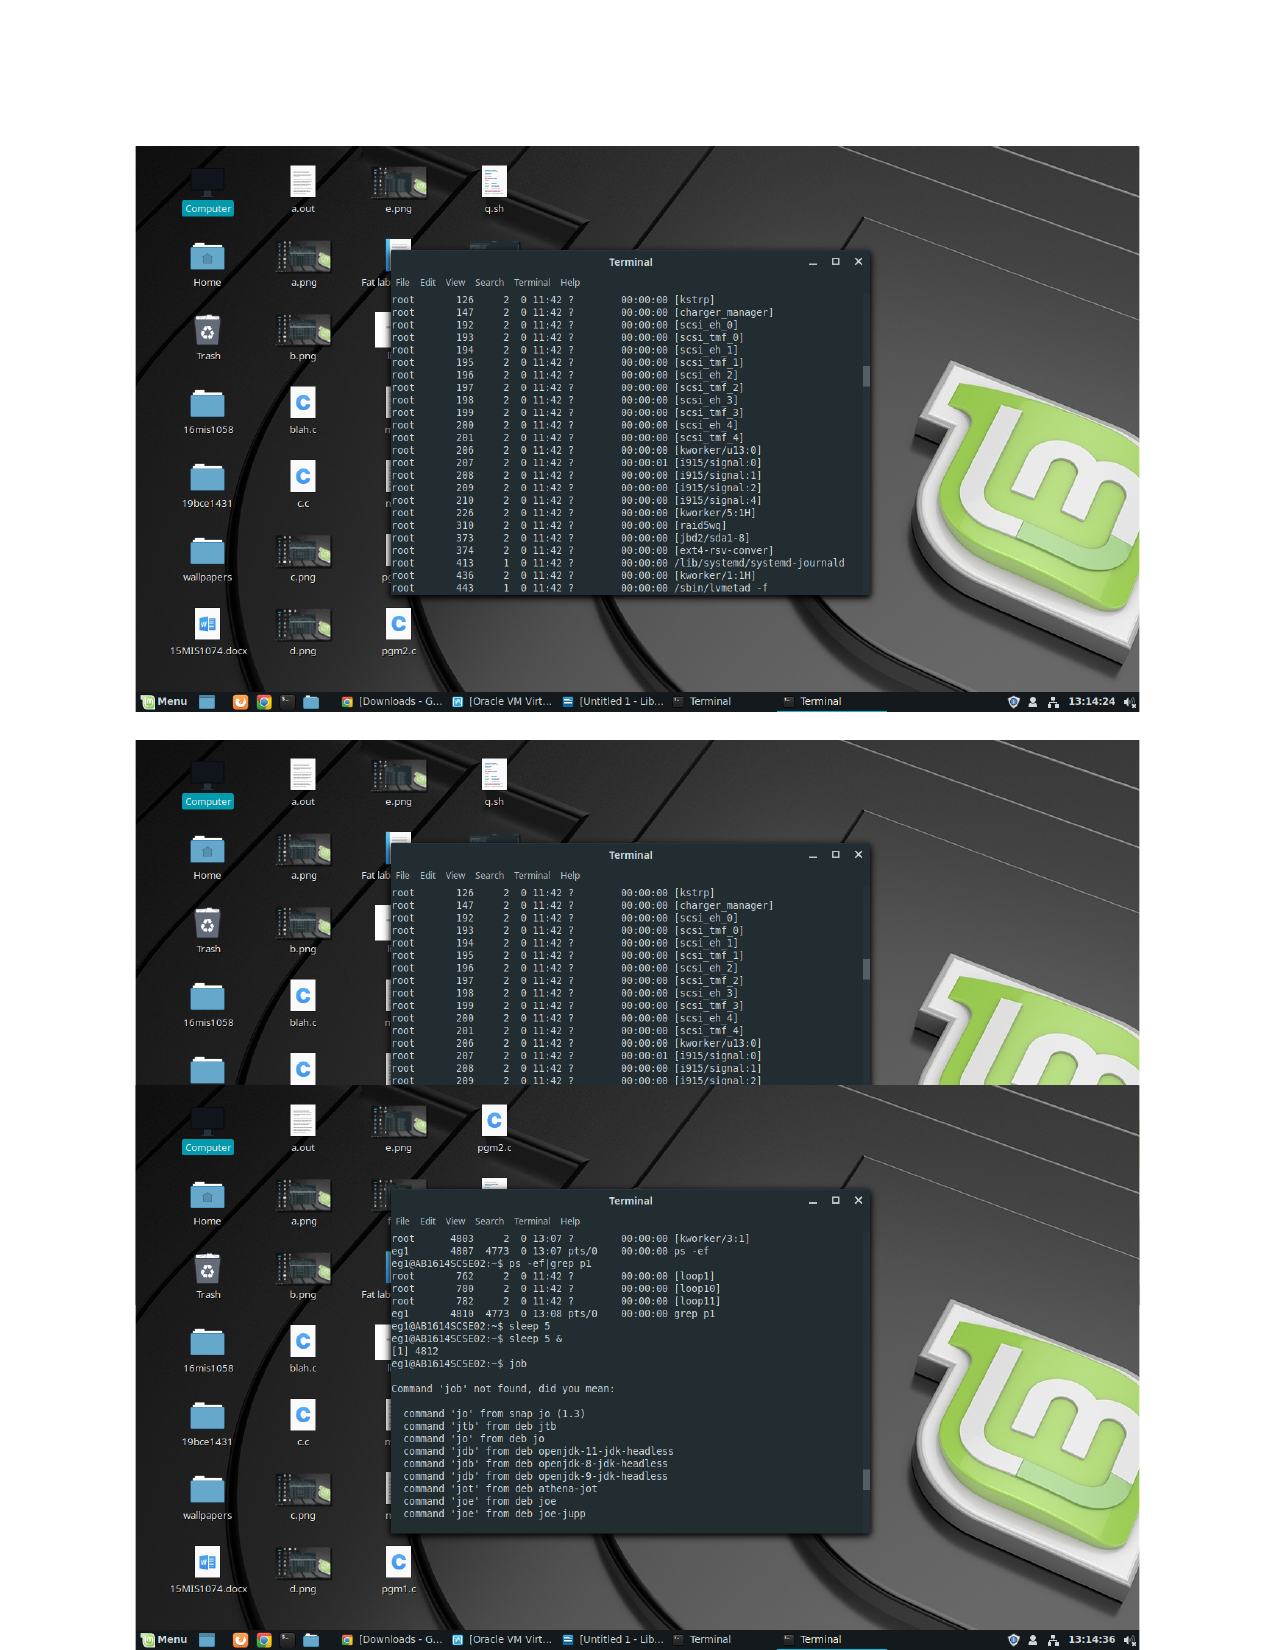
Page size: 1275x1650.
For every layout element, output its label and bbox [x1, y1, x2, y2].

picture [135, 740, 1140, 1650]
picture [135, 146, 1140, 712]
